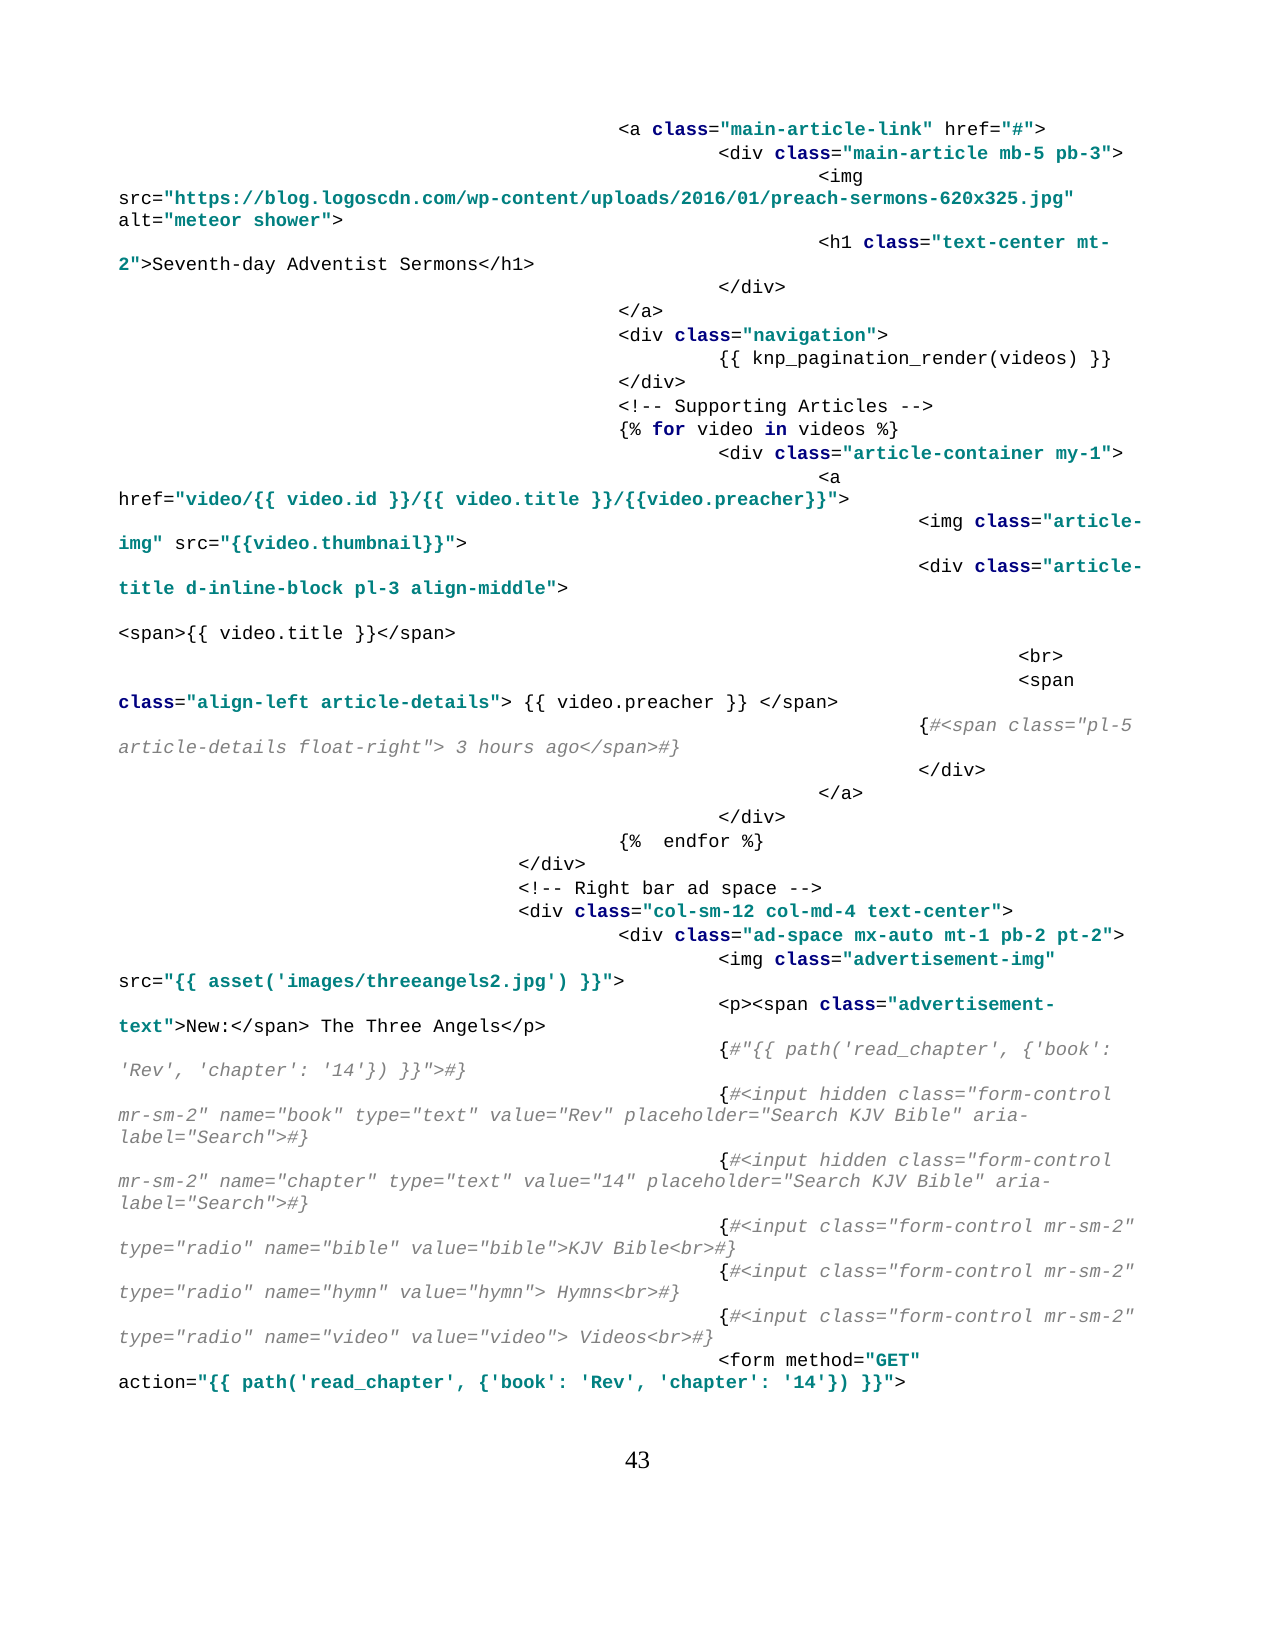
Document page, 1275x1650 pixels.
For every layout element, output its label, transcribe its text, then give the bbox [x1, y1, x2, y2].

text <img class="article-img" src="{{video.thumbnail}}"> [118, 511, 1157, 555]
text {% endfor %} [118, 829, 1157, 853]
text </a> [118, 300, 1157, 324]
text <a class="main-article-link" href="#"> [118, 118, 1157, 142]
text {#<input hidden class="form-control mr-sm-2" name="chapter" type="text" value="14" placeholder="Search KJV Bible" aria-label="Search">#} [118, 1149, 1157, 1215]
text <!-- Supporting Articles --> [118, 395, 1157, 418]
text {% for video in videos %} [118, 418, 1157, 442]
text </div> [118, 759, 1157, 782]
text </a> [118, 782, 1157, 806]
text {#"{{ path('read_chapter', {'book': 'Rev', 'chapter': '14'}) }}">#} [118, 1038, 1157, 1082]
text {#<input hidden class="form-control mr-sm-2" name="book" type="text" value="Rev" placeholder="Search KJV Bible" aria-label="Search">#} [118, 1082, 1157, 1149]
text </div> [118, 371, 1157, 395]
text <div class="navigation"> [118, 324, 1157, 347]
text {{ knp_pagination_render(videos) }} [118, 347, 1157, 371]
text <img class="advertisement-img" src="{{ asset('images/threeangels2.jpg') }}"> [118, 948, 1157, 993]
text </div> [118, 276, 1157, 300]
text <span>{{ video.title }}</span> [118, 600, 1157, 645]
text <div class="col-sm-12 col-md-4 text-center"> [118, 901, 1157, 924]
text {#<input class="form-control mr-sm-2" type="radio" name="hymn" value="hymn"> Hymns<br>#} [118, 1260, 1157, 1304]
text <br> [118, 645, 1157, 669]
text {#<input class="form-control mr-sm-2" type="radio" name="bible" value="bible">KJV Bible<br>#} [118, 1215, 1157, 1260]
text <span class="align-left article-details"> {{ video.preacher }} </span> [118, 669, 1157, 714]
text <img src="https://blog.logoscdn.com/wp-content/uploads/2016/01/preach-sermons-620x325.jpg" alt="meteor shower"> [118, 165, 1157, 232]
text <div class="article-title d-inline-block pl-3 align-middle"> [118, 555, 1157, 600]
text <div class="article-container my-1"> [118, 442, 1157, 466]
text <!-- Right bar ad space --> [118, 877, 1157, 901]
text </div> [118, 806, 1157, 829]
text <form method="GET" action="{{ path('read_chapter', {'book': 'Rev', 'chapter': '14'}) }}"> [118, 1349, 1157, 1394]
text {#<input class="form-control mr-sm-2" type="radio" name="video" value="video"> Videos<br>#} [118, 1304, 1157, 1349]
text <h1 class="text-center mt-2">Seventh-day Adventist Sermons</h1> [118, 232, 1157, 276]
text </div> [118, 853, 1157, 877]
text <a href="video/{{ video.id }}/{{ video.title }}/{{video.preacher}}"> [118, 466, 1157, 511]
text <div class="main-article mb-5 pb-3"> [118, 142, 1157, 165]
text <div class="ad-space mx-auto mt-1 pb-2 pt-2"> [118, 924, 1157, 948]
text <p><span class="advertisement-text">New:</span> The Three Angels</p> [118, 993, 1157, 1038]
text {#<span class="pl-5 article-details float-right"> 3 hours ago</span>#} [118, 714, 1157, 759]
